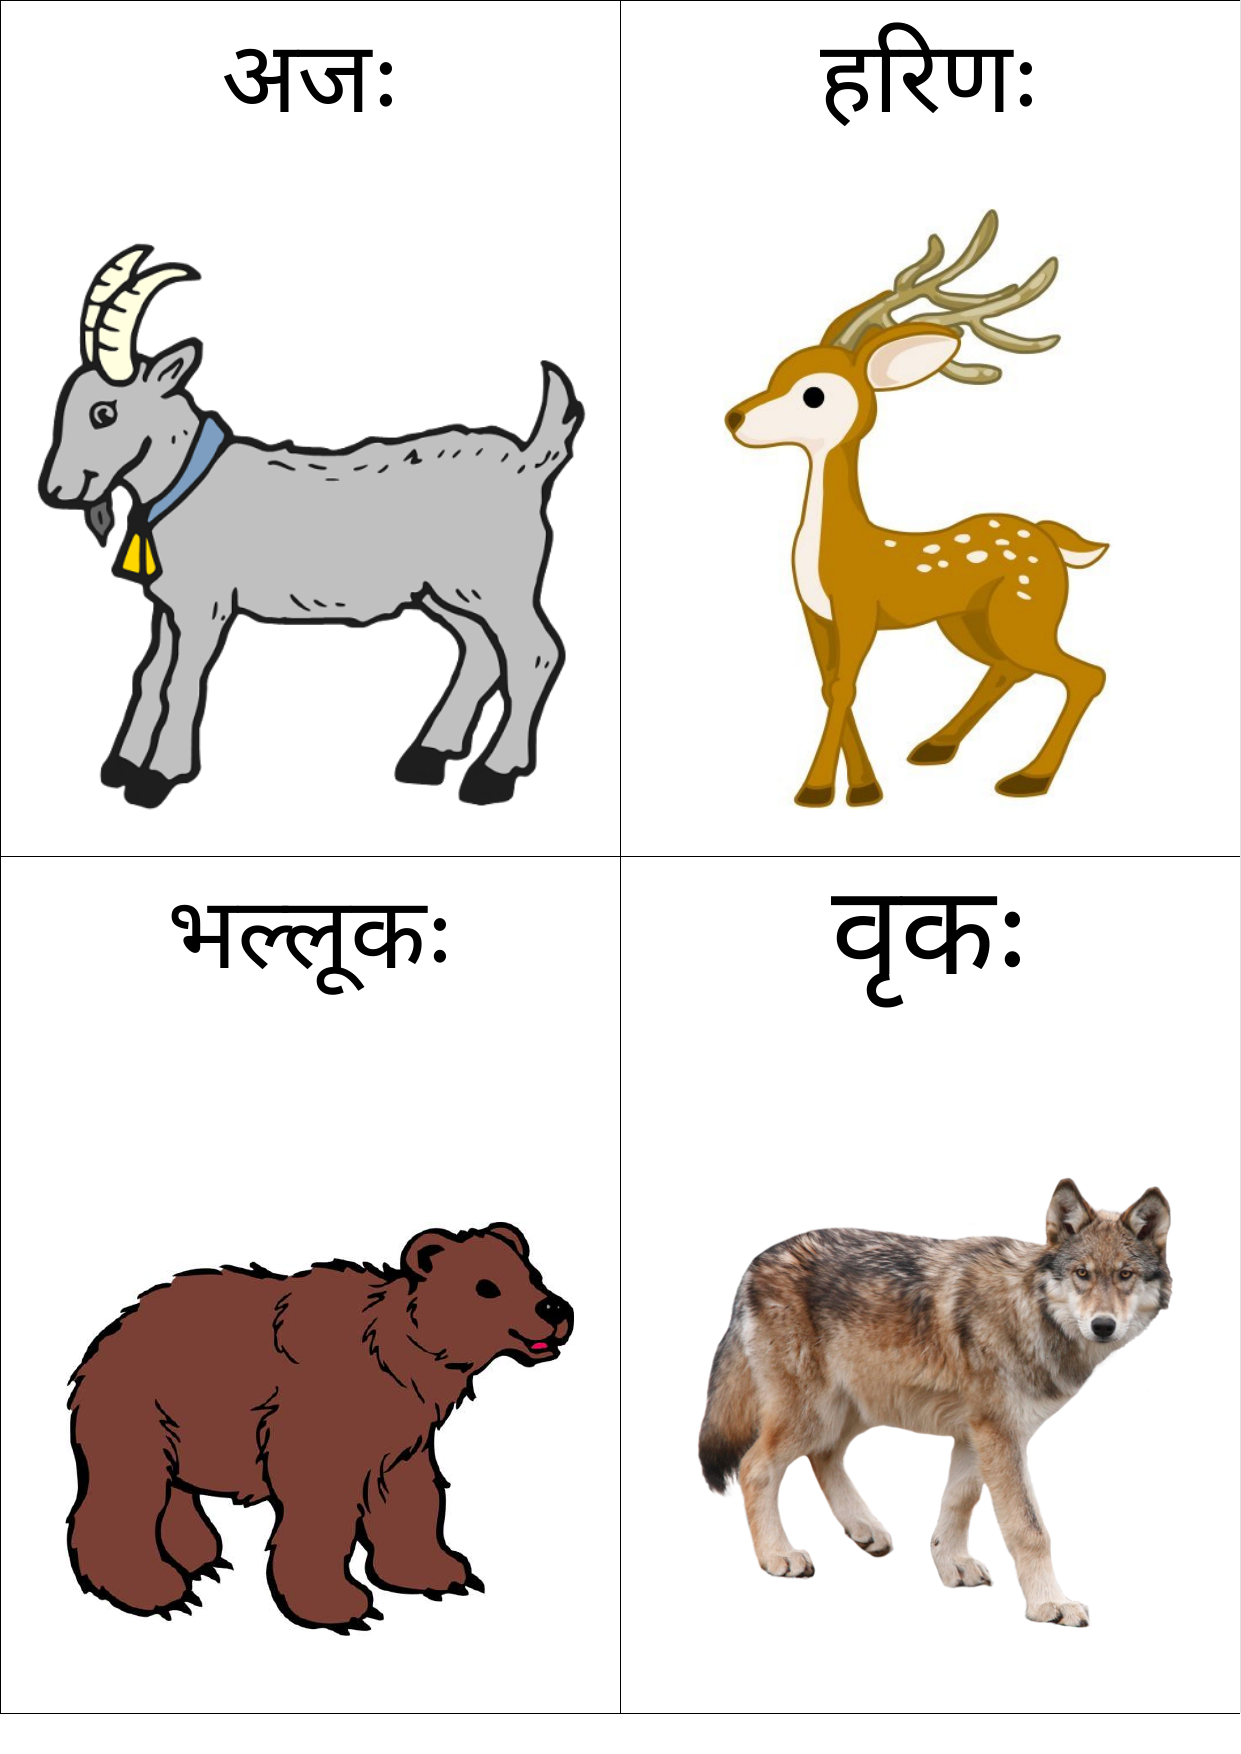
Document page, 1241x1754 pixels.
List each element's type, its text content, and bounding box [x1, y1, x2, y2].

picture [65, 1222, 574, 1636]
picture [723, 208, 1114, 809]
picture [24, 231, 597, 820]
table_cell वृकः [621, 857, 1240, 1712]
picture [678, 1166, 1182, 1632]
table_cell भल्लूकः [1, 857, 620, 1712]
table_cell अजः [1, 1, 620, 856]
table_cell हरिणः [621, 1, 1240, 856]
